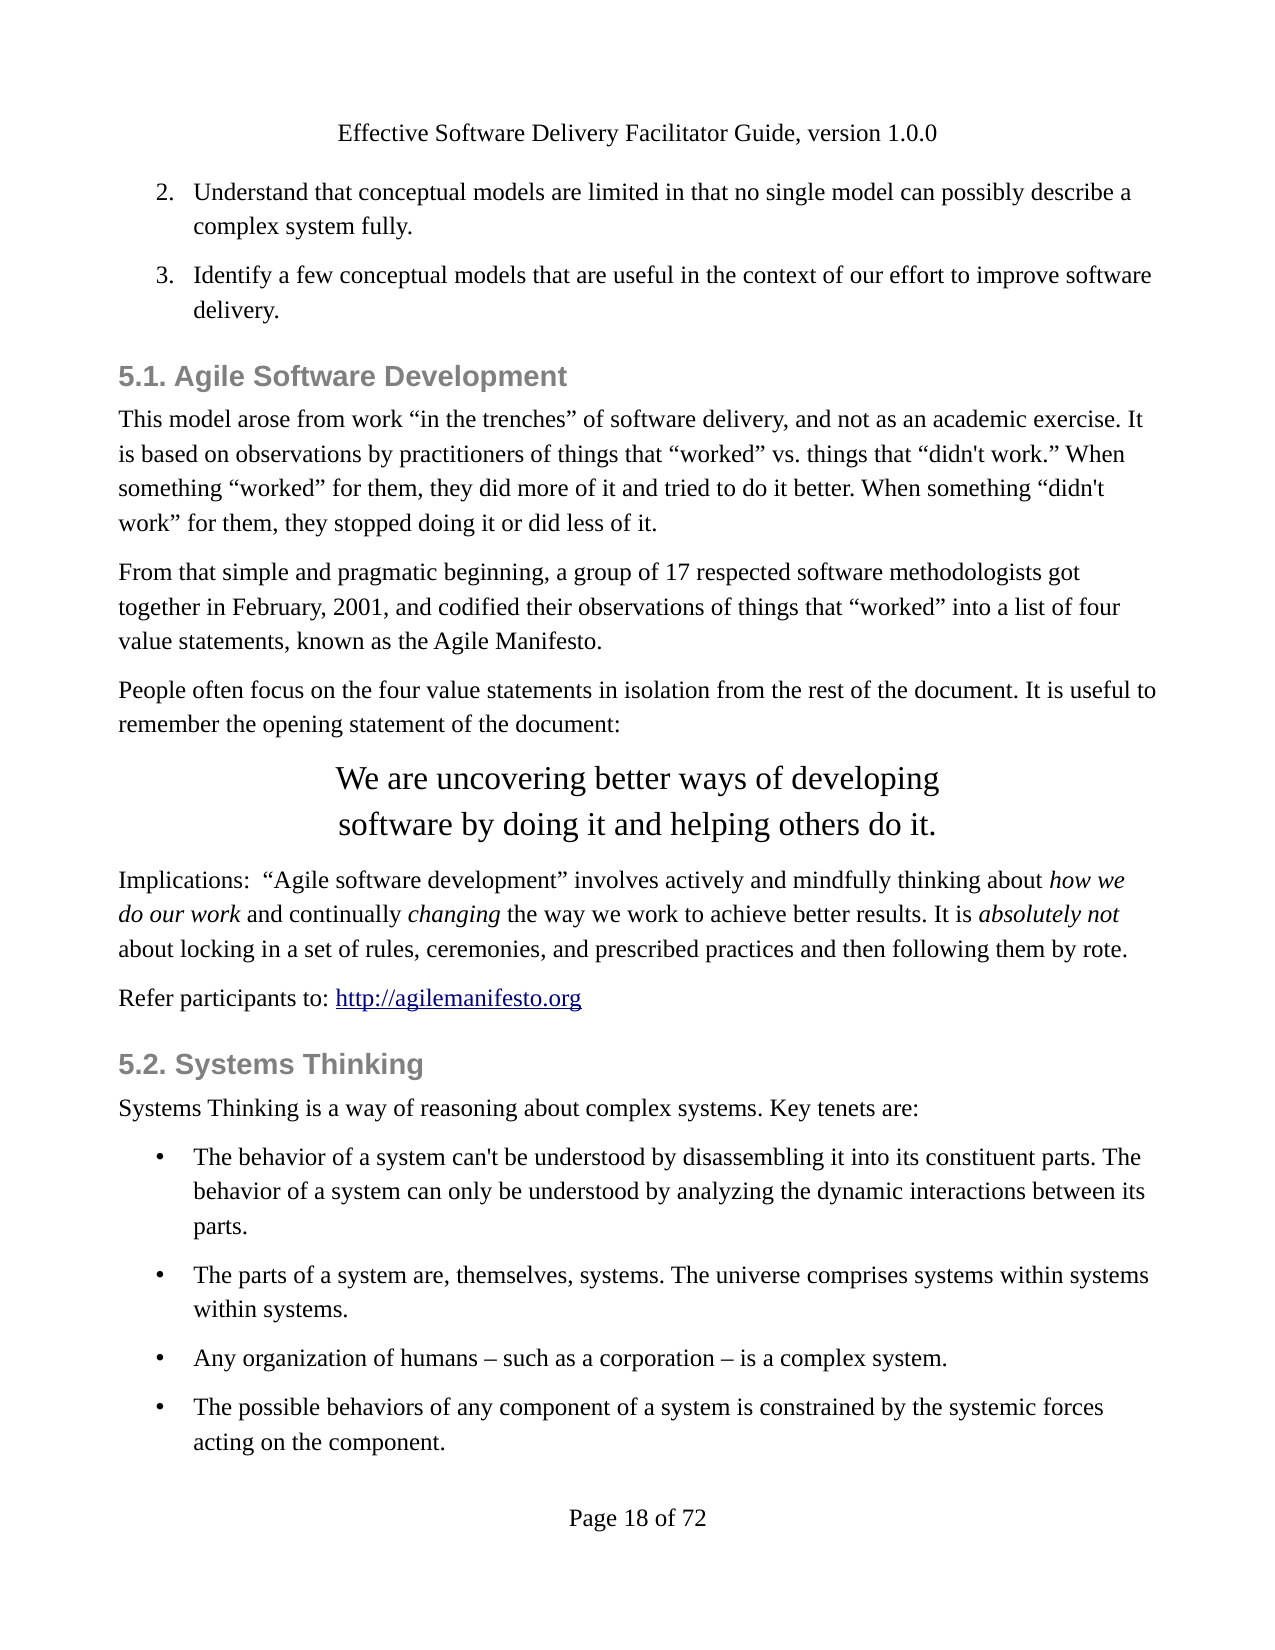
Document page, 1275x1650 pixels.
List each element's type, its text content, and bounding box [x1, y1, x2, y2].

list Identify a few conceptual models that are useful in the context of our effort to improve software delivery. [156, 260, 1157, 324]
subtitle 5.1. Agile Software Development [118, 358, 1157, 392]
text This model arose from work “in the trenches” of software delivery, and not as an academic exercise. It is based on observations by practitioners of things that “worked” vs. things that “didn't work.” When something “worked” for them, they did more of it and tried to do it better. When something “didn't work” for them, they stopped doing it or did less of it. [118, 404, 1157, 537]
text We are uncovering better ways of developing software by doing it and helping others do it. [118, 759, 1157, 843]
text From that simple and pragmatic beginning, a group of 17 respected software methodologists got together in February, 2001, and codified their observations of things that “worked” into a list of four value statements, known as the Agile Manifesto. [118, 557, 1157, 655]
text People often focus on the four value statements in isolation from the rest of the document. It is useful to remember the opening statement of the document: [118, 675, 1157, 738]
list Understand that conceptual models are limited in that no single model can possibly describe a complex system fully. [156, 177, 1157, 240]
text Refer participants to: http://agilemanifesto.org [118, 983, 1157, 1012]
list The behavior of a system can't be understood by disassembling it into its constituent parts. The behavior of a system can only be understood by analyzing the dynamic interactions between its parts. [156, 1142, 1157, 1239]
list The possible behaviors of any component of a system is constrained by the systemic forces acting on the component. [156, 1392, 1157, 1456]
text Implications: “Agile software development” involves actively and mindfully thinking about how we do our work and continually changing the way we work to achieve better results. It is absolutely not about locking in a set of rules, ceremonies, and prescribed practices and then following them by rote. [118, 865, 1157, 963]
subtitle 5.2. Systems Thinking [118, 1047, 1157, 1080]
text Systems Thinking is a way of reasoning about complex systems. Key tenets are: [118, 1093, 1157, 1122]
list Any organization of humans – such as a corporation – is a complex system. [156, 1343, 1157, 1372]
list The parts of a system are, themselves, systems. The universe comprises systems within systems within systems. [156, 1260, 1157, 1323]
